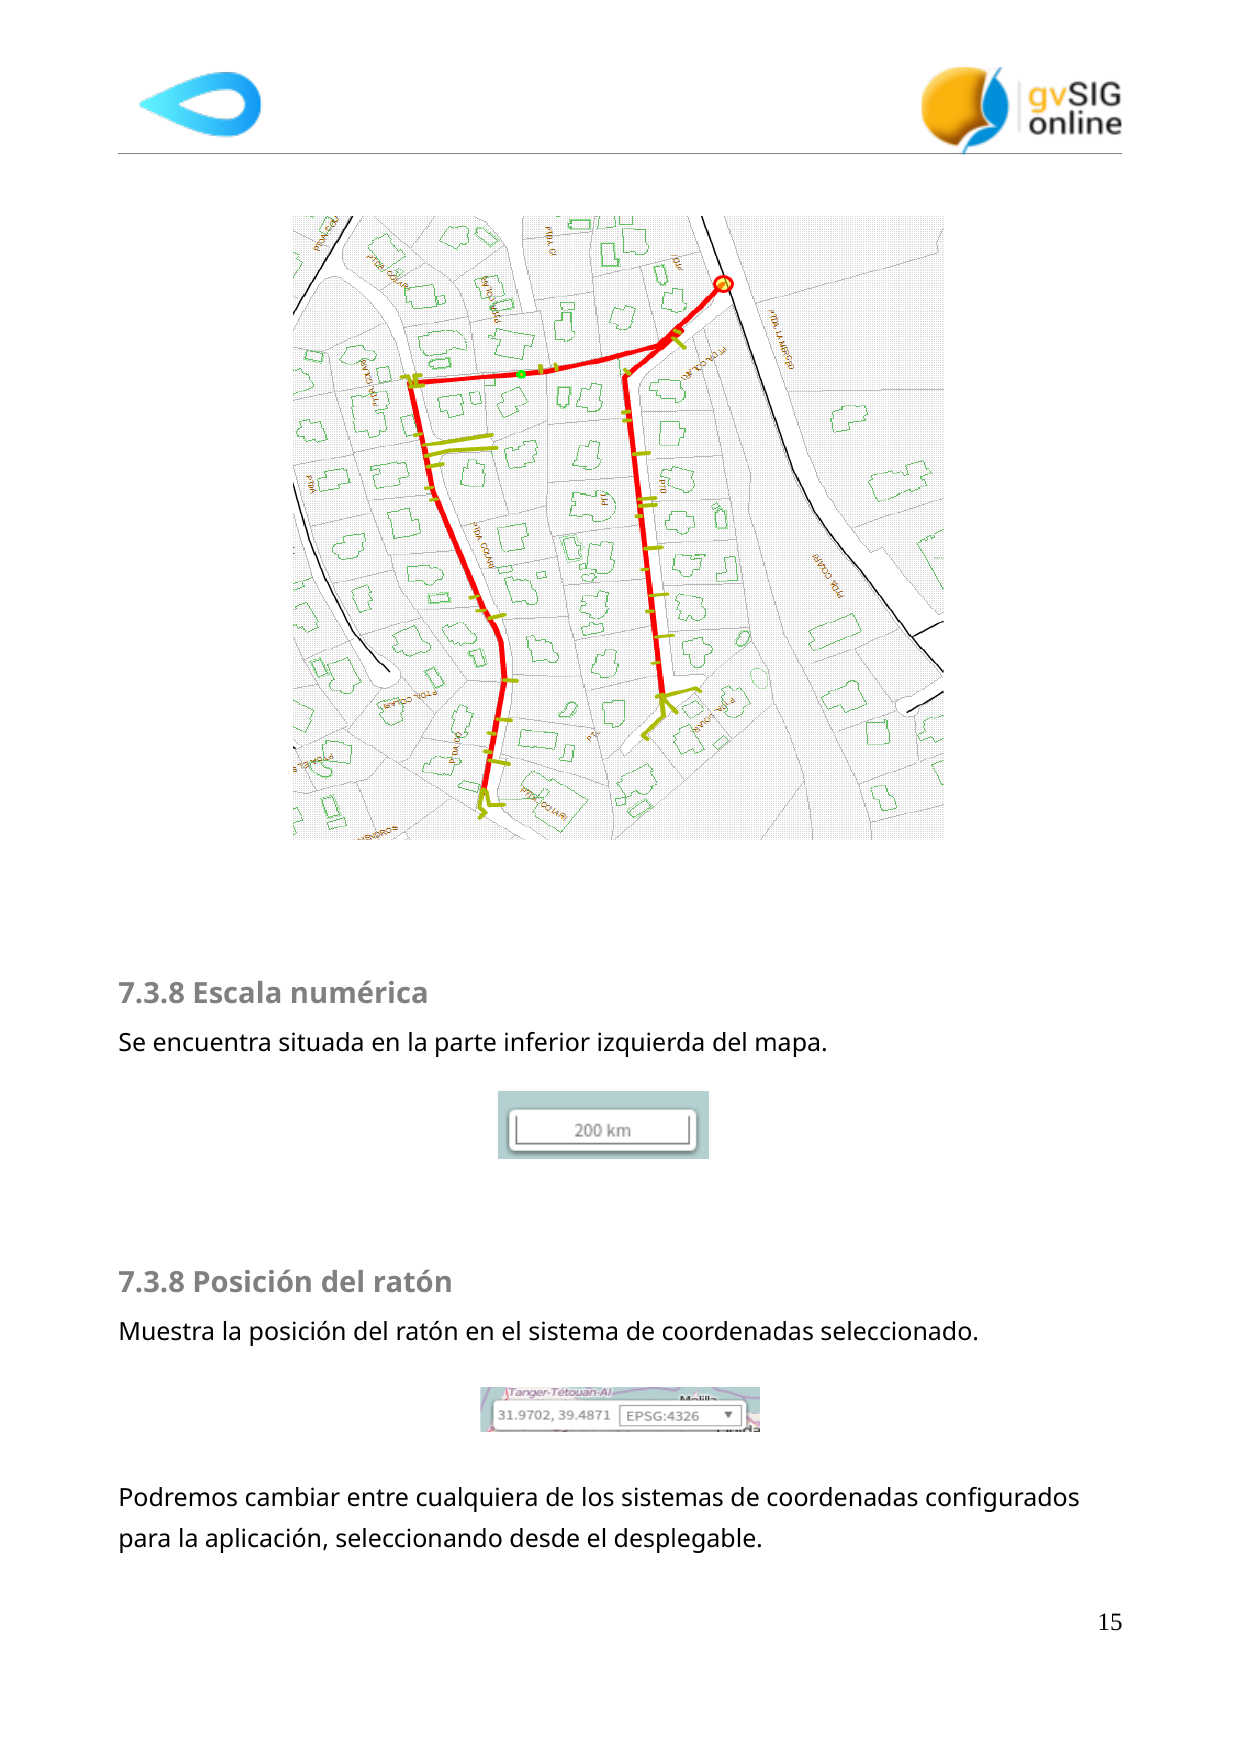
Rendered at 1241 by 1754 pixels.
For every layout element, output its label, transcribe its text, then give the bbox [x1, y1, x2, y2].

text Se encuentra situada en la parte inferior izquierda del mapa. [118, 1025, 1122, 1059]
subtitle 7.3.8 Escala numérica [118, 973, 1122, 1012]
text Muestra la posición del ratón en el sistema de coordenadas seleccionado. [118, 1313, 1122, 1347]
picture [119, 62, 282, 154]
picture [293, 216, 944, 840]
subtitle 7.3.8 Posición del ratón [118, 1261, 1122, 1301]
text Podremos cambiar entre cualquiera de los sistemas de coordenadas configurados para la aplicación, seleccionando desde el desplegable. [118, 1479, 1122, 1554]
picture [480, 1387, 760, 1432]
picture [921, 67, 1122, 155]
picture [497, 1091, 709, 1159]
